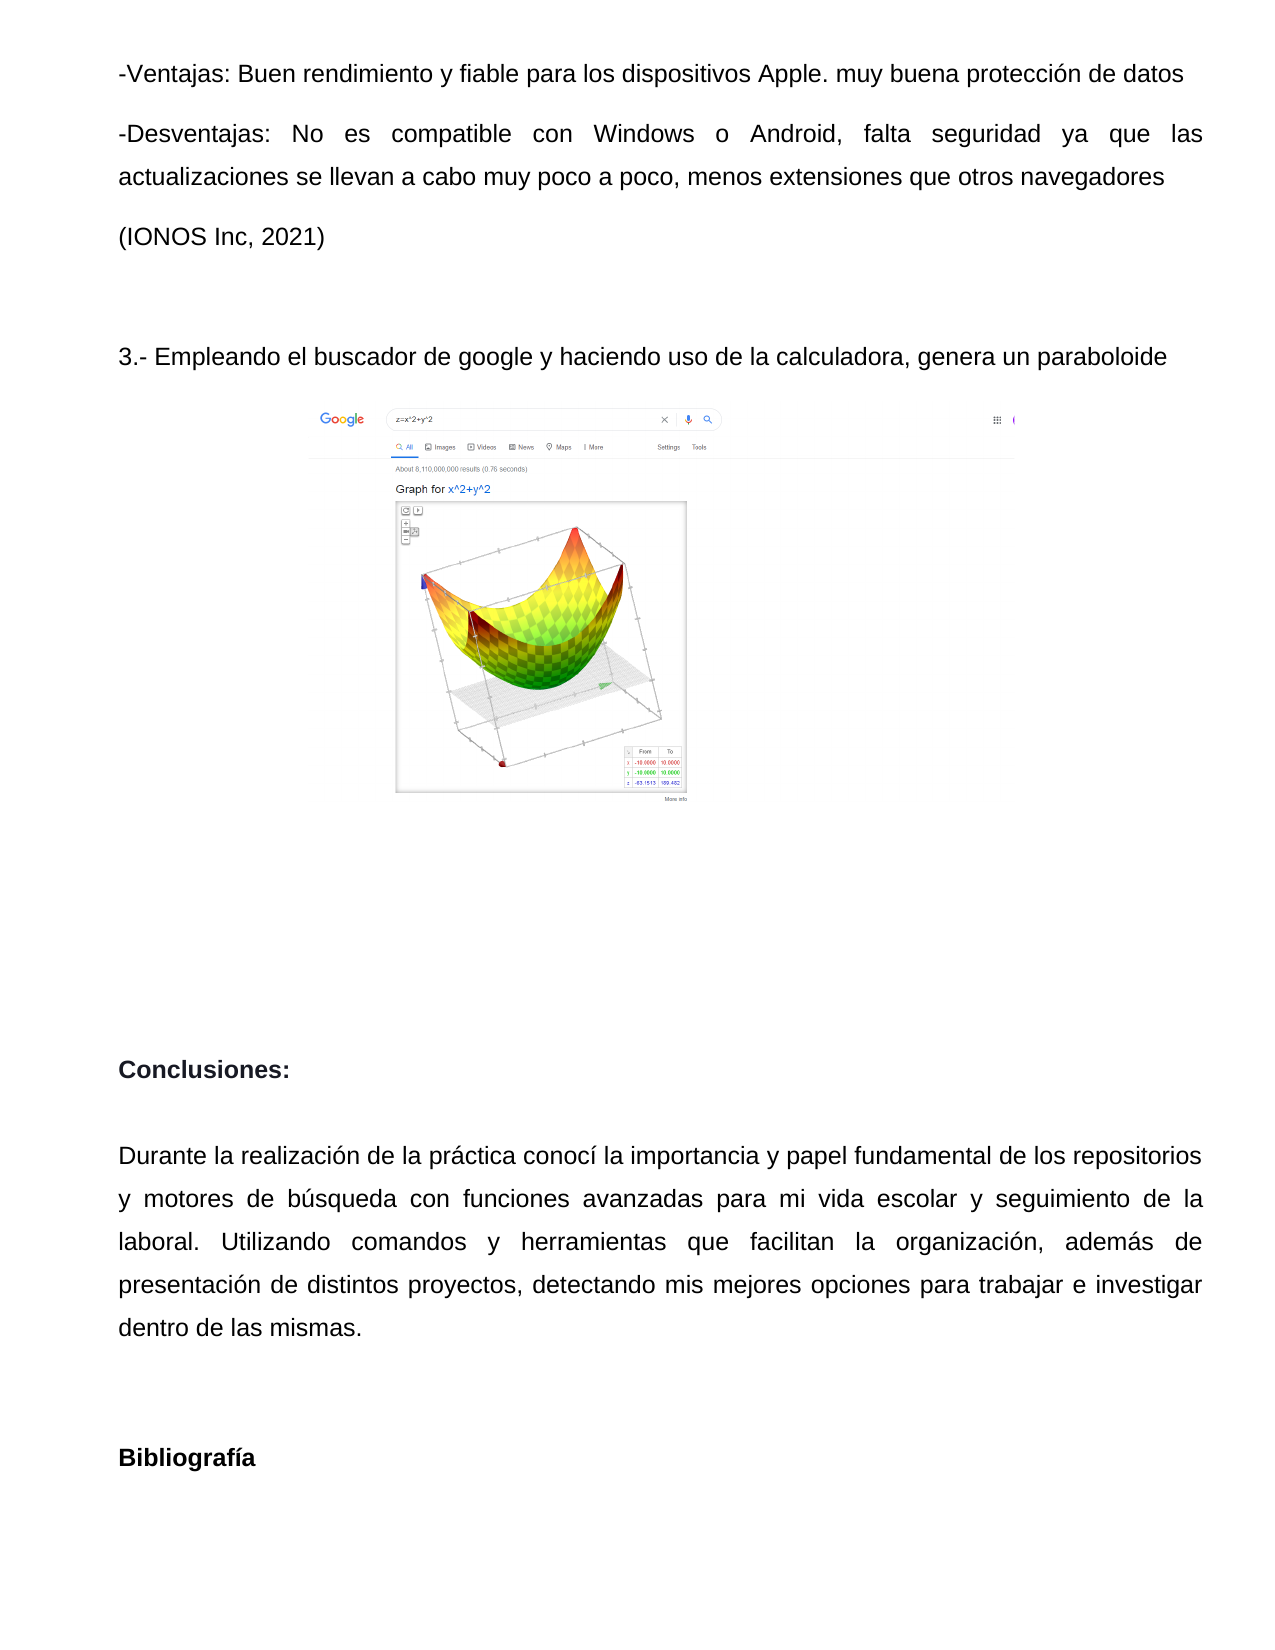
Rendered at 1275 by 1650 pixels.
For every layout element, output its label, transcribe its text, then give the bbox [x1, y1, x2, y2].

text (IONOS Inc, 2021) [118, 222, 1205, 251]
text Conclusiones: [118, 1055, 1205, 1083]
text Durante la realización de la práctica conocí la importancia y papel fundamental de los repositorios y motores de búsqueda con funciones avanzadas para mi vida escolar y seguimiento de la laboral. Utilizando comandos y herramientas que facilitan la organización, además de presentación de distintos proyectos, detectando mis mejores opciones para trabajar e investigar dentro de las mismas. [118, 1141, 1205, 1342]
text 3.- Empleando el buscador de google y haciendo uso de la calculadora, genera un paraboloide [118, 341, 1205, 370]
text -Desventajas: No es compatible con Windows o Android, falta seguridad ya que las actualizaciones se llevan a cabo muy poco a poco, menos extensiones que otros navegadores [118, 119, 1205, 191]
text Bibliografía [118, 1443, 1205, 1472]
text -Ventajas: Buen rendimiento y fiable para los dispositivos Apple. muy buena protección de datos [118, 59, 1205, 88]
